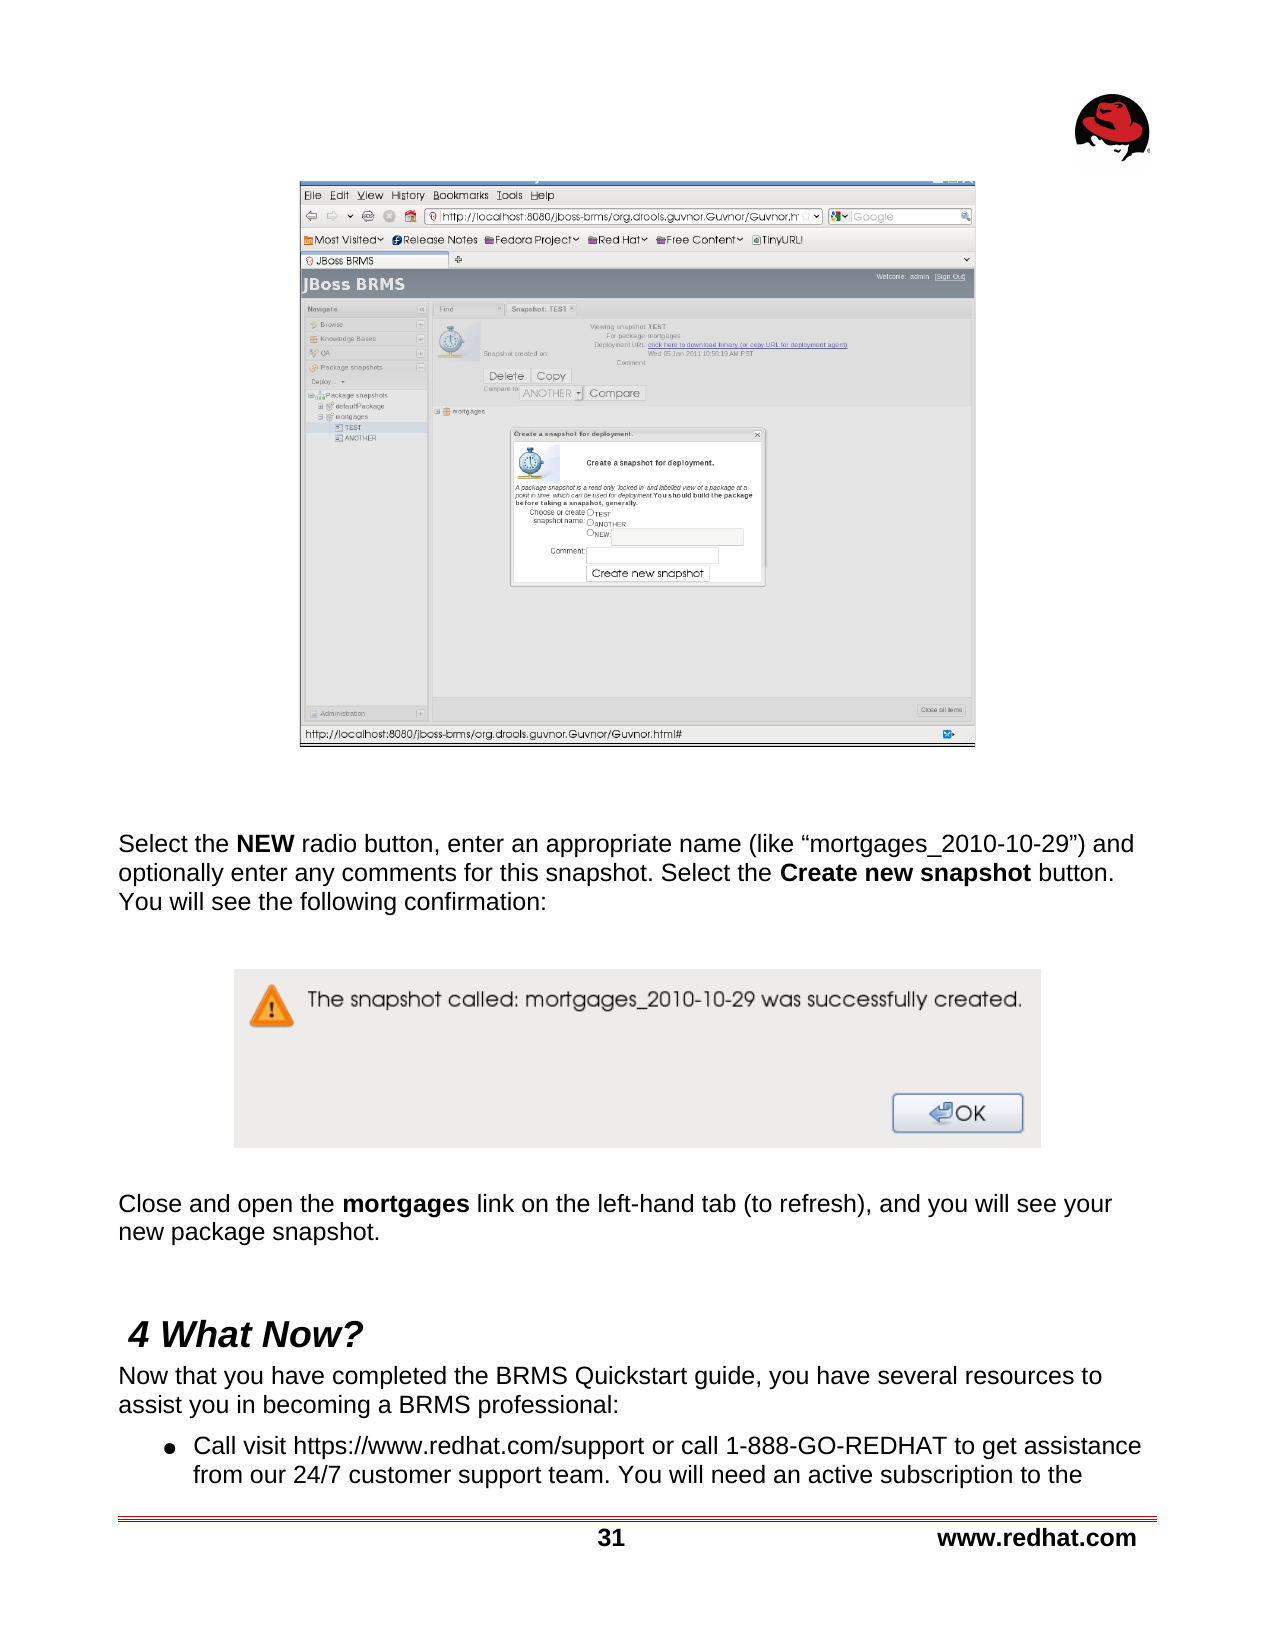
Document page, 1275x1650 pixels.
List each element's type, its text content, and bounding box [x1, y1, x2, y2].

text Now that you have completed the BRMS Quickstart guide, you have several resources to assist you in becoming a BRMS professional: [118, 1361, 1157, 1418]
subtitle What Now? [118, 1312, 1157, 1355]
text Select the NEW radio button, enter an appropriate name (like “mortgages_2010-10-29”) and optionally enter any comments for this snapshot. Select the Create new snapshot button. You will see the following confirmation: [118, 829, 1157, 916]
picture [1075, 94, 1150, 170]
text Close and open the mortgages link on the left-hand tab (to refresh), and you will see your new package snapshot. [118, 1189, 1157, 1246]
picture [299, 181, 976, 747]
picture [233, 969, 1042, 1148]
list Call visit https://www.redhat.com/support or call 1-888-GO-REDHAT to get assistance from our 24/7 customer support team. You will need an active subscription to the [162, 1431, 1157, 1488]
